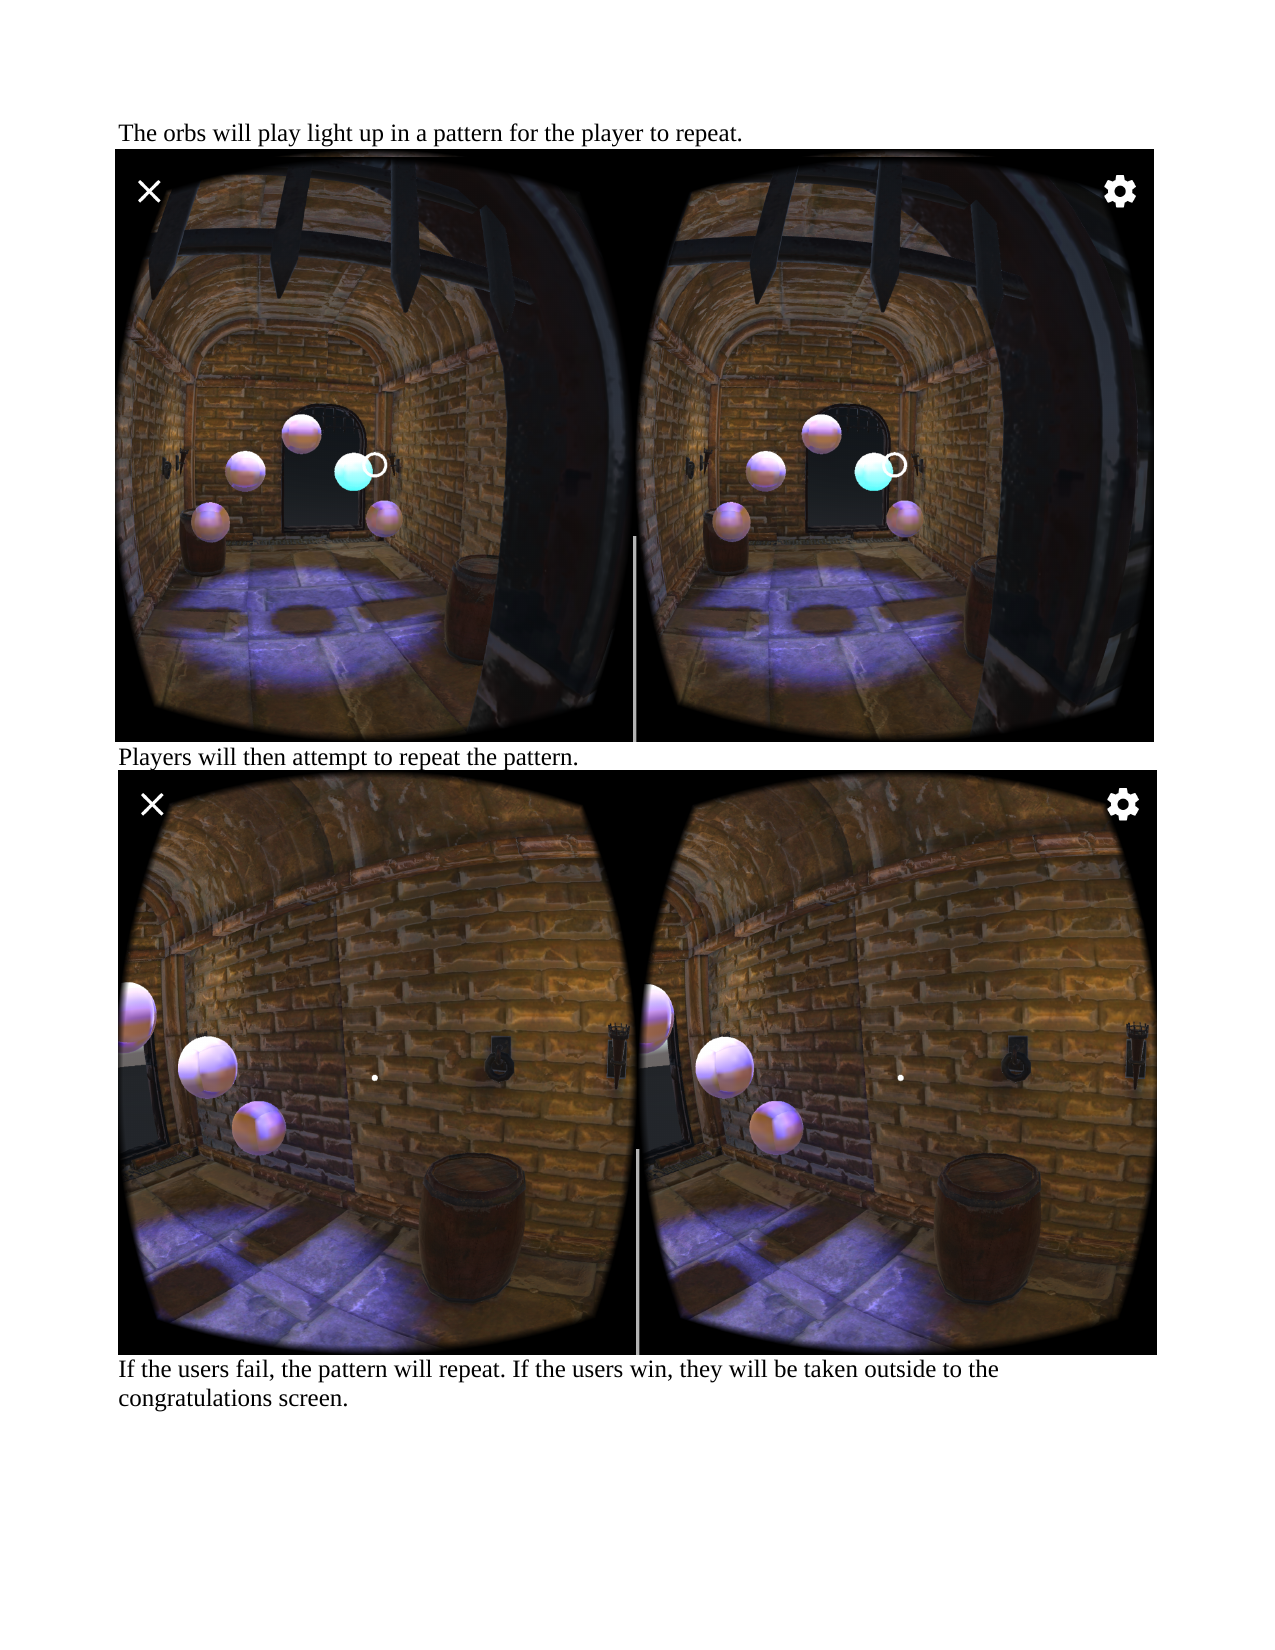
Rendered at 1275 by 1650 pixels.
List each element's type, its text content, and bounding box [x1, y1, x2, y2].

text The orbs will play light up in a pattern for the player to repeat. [118, 118, 1157, 147]
picture [115, 149, 1154, 742]
text If the users fail, the pattern will repeat. If the users win, they will be taken outside to the congratulations screen. [118, 1355, 1157, 1412]
picture [118, 770, 1157, 1355]
text Players will then attempt to repeat the pattern. [118, 147, 1157, 770]
